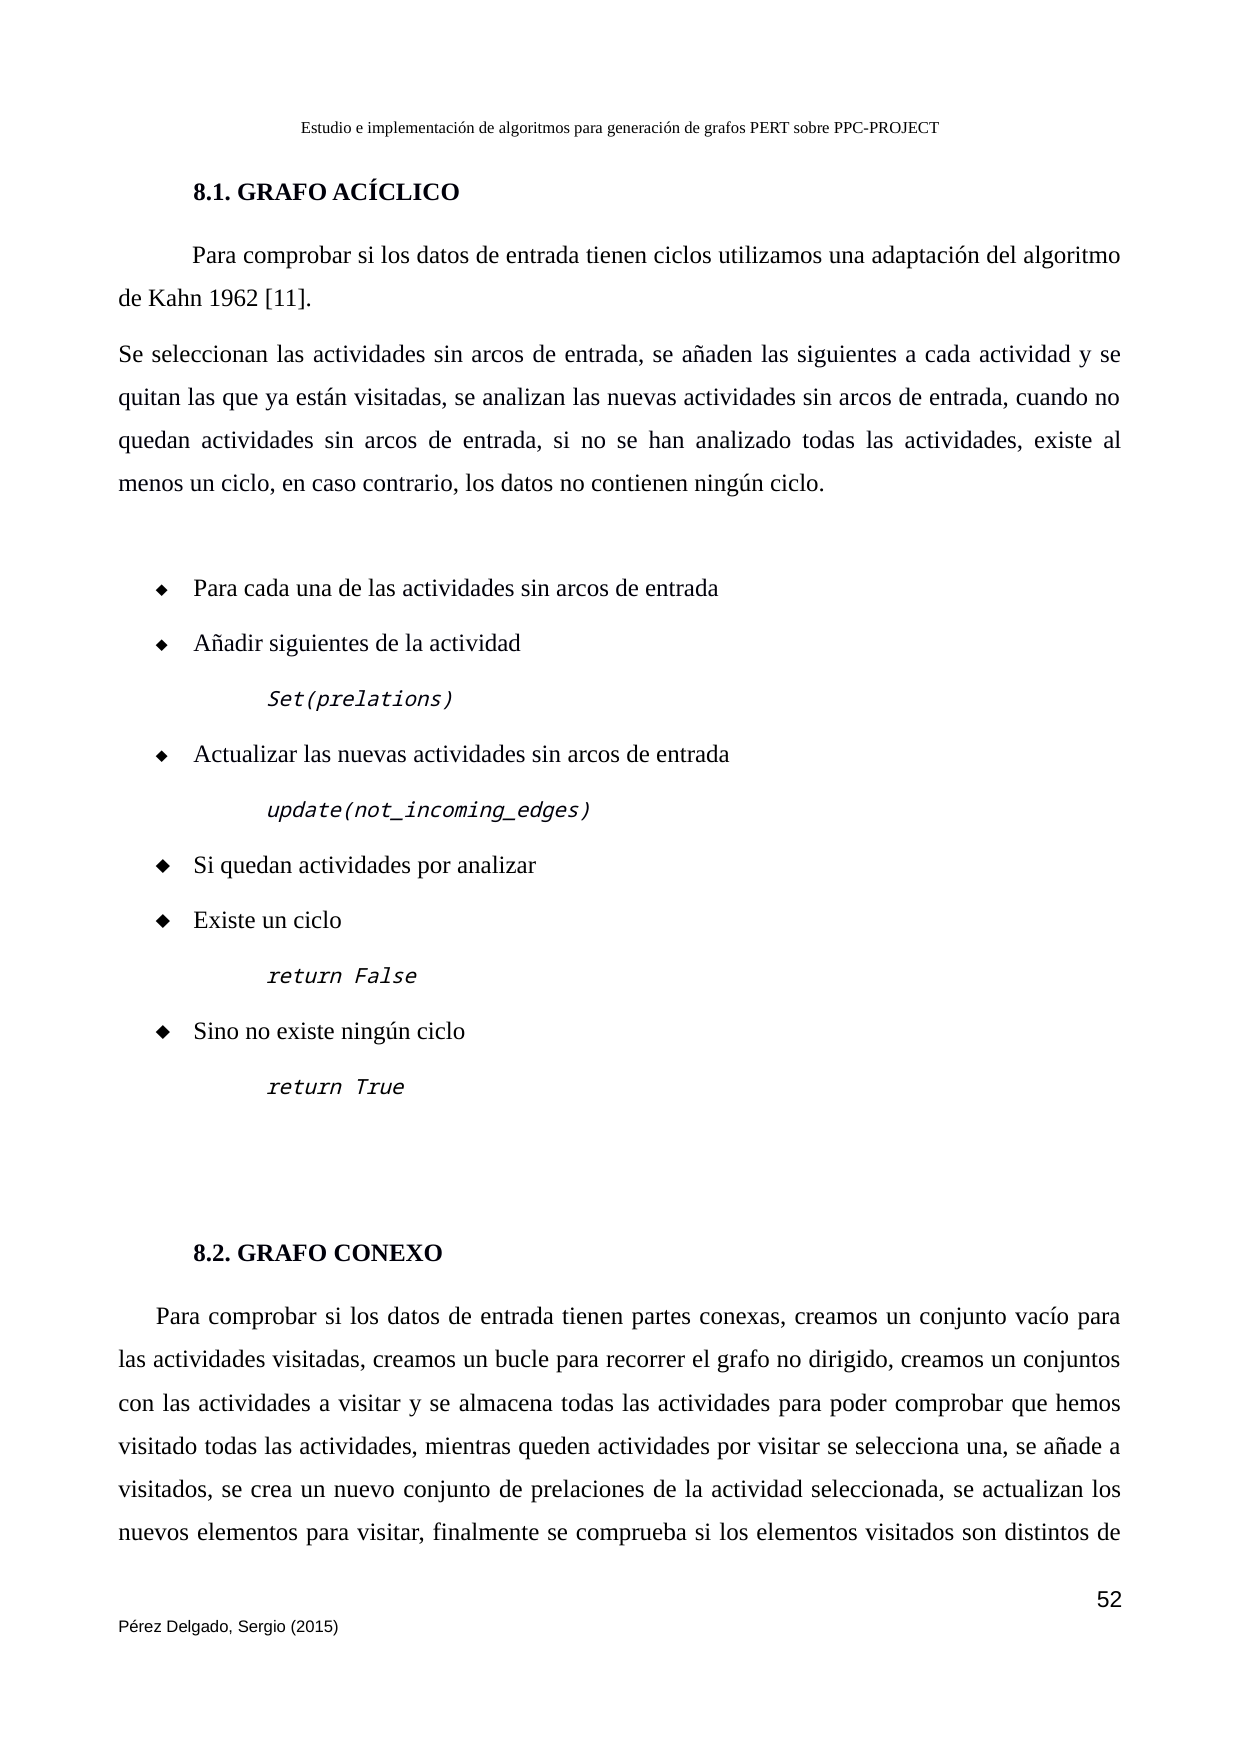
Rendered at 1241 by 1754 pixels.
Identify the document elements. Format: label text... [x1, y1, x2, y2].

list Existe un ciclo [156, 905, 1122, 934]
list Sino no existe ningún ciclo [156, 1016, 1122, 1045]
list Añadir siguientes de la actividad [156, 628, 1122, 657]
text Set(prelations) [266, 684, 1122, 712]
text Se seleccionan las actividades sin arcos de entrada, se añaden las siguientes a cada actividad y se quitan las que ya están visitadas, se analizan las nuevas actividades sin arcos de entrada, cuando no quedan actividades sin arcos de entrada, si no se han analizado todas las actividades, existe al menos un ciclo, en caso contrario, los datos no contienen ningún ciclo. [118, 339, 1122, 497]
text Para comprobar si los datos de entrada tienen partes conexas, creamos un conjunto vacío para las actividades visitadas, creamos un bucle para recorrer el grafo no dirigido, creamos un conjuntos con las actividades a visitar y se almacena todas las actividades para poder comprobar que hemos visitado todas las actividades, mientras queden actividades por visitar se selecciona una, se añade a visitados, se crea un nuevo conjunto de prelaciones de la actividad seleccionada, se actualizan los nuevos elementos para visitar, finalmente se comprueba si los elementos visitados son distintos de [118, 1301, 1122, 1546]
text update(not_incoming_edges) [266, 795, 1122, 823]
list Para cada una de las actividades sin arcos de entrada [156, 573, 1122, 601]
text return False [266, 961, 1122, 989]
text Para comprobar si los datos de entrada tienen ciclos utilizamos una adaptación del algoritmo de Kahn 1962 [11]. [118, 240, 1122, 312]
list Si quedan actividades por analizar [156, 850, 1122, 878]
text return True [266, 1072, 1122, 1100]
subtitle 8.1. GRAFO ACÍCLICO [156, 177, 1122, 206]
list Actualizar las nuevas actividades sin arcos de entrada [156, 739, 1122, 768]
subtitle 8.2. GRAFO CONEXO [156, 1238, 1122, 1267]
